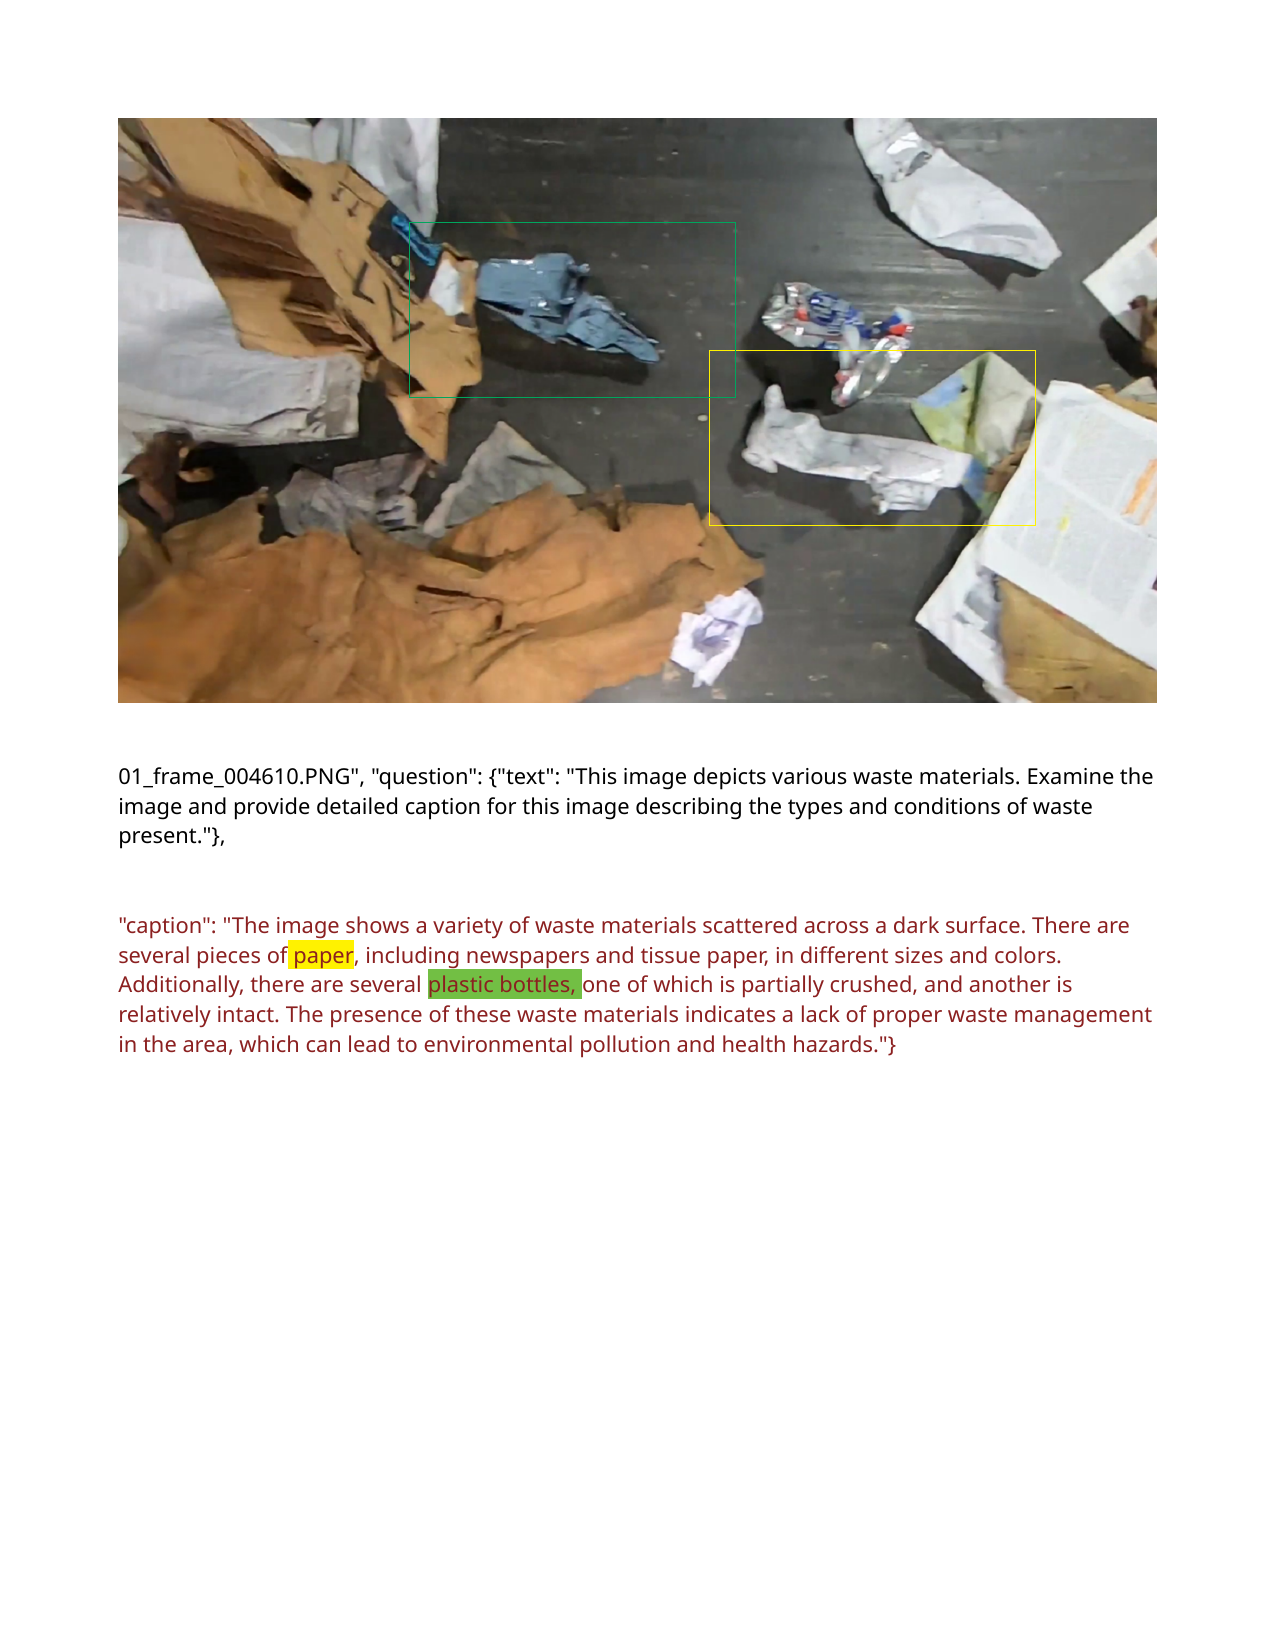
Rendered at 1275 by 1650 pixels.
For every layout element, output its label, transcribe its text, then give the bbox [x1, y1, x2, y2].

text "caption": "The image shows a variety of waste materials scattered across a dark surface. There are several pieces of paper, including newspapers and tissue paper, in different sizes and colors. Additionally, there are several plastic bottles, one of which is partially crushed, and another is relatively intact. The presence of these waste materials indicates a lack of proper waste management in the area, which can lead to environmental pollution and health hazards."} [118, 910, 1157, 1059]
text 01_frame_004610.PNG", "question": {"text": "This image depicts various waste materials. Examine the image and provide detailed caption for this image describing the types and conditions of waste present."}, [118, 761, 1157, 850]
picture [118, 118, 1157, 703]
